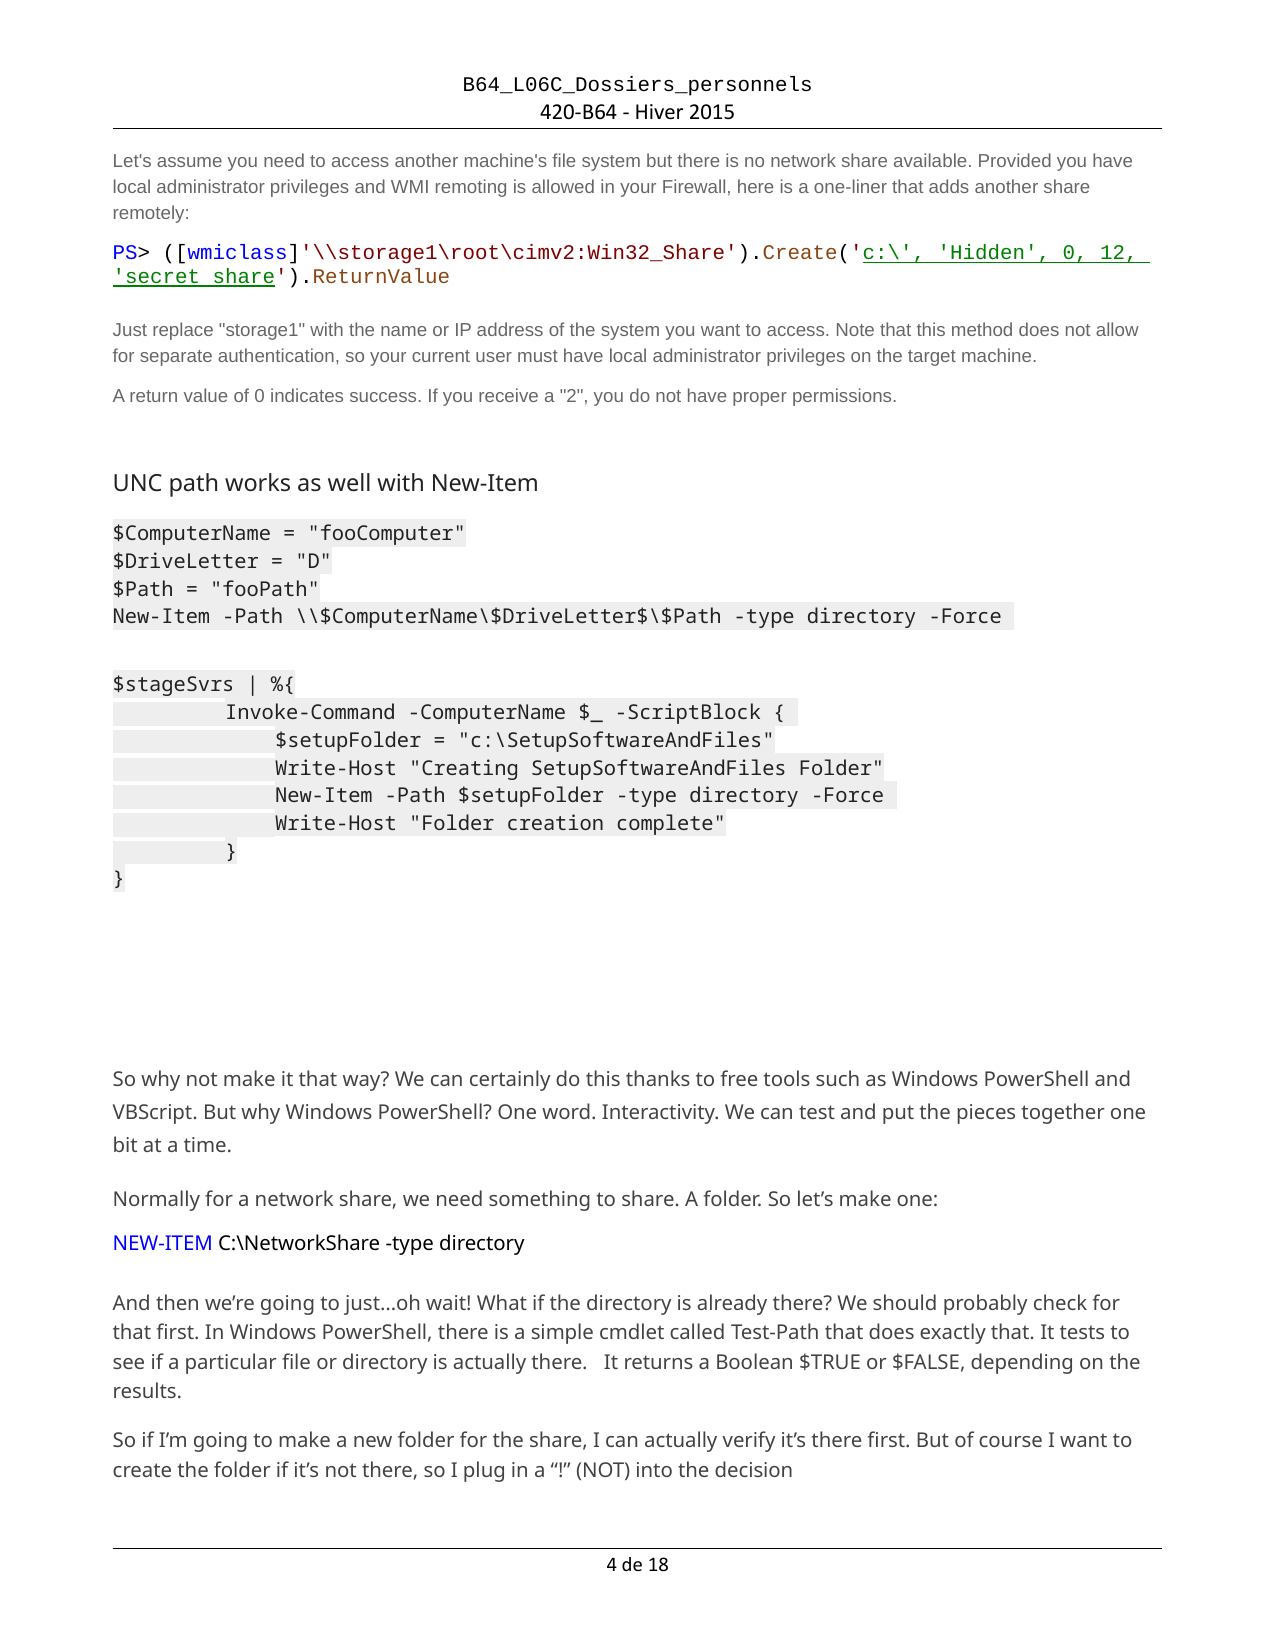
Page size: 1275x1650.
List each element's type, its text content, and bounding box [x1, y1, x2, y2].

text New-Item -Path \\$ComputerName\$DriveLetter$\$Path -type directory -Force [112, 602, 1162, 630]
text $stageSvrs | %{ [112, 670, 1162, 698]
text $DriveLetter = "D" [112, 547, 1162, 574]
text A return value of 0 indicates success. If you receive a "2", you do not have proper permissions. [112, 385, 1162, 407]
text } [112, 836, 1162, 864]
text Invoke-Command -ComputerName $_ -ScriptBlock { [112, 698, 1162, 726]
text Write-Host "Folder creation complete" [112, 809, 1162, 836]
text And then we’re going to just…oh wait! What if the directory is already there? We should probably check for that first. In Windows PowerShell, there is a simple cmdlet called Test-Path that does exactly that. It tests to see if a particular file or directory is actually there. It returns a Boolean $TRUE or $FALSE, depending on the results. [112, 1286, 1162, 1405]
text Let's assume you need to access another machine's file system but there is no network share available. Provided you have local administrator privileges and WMI remoting is allowed in your Firewall, here is a one-liner that adds another share remotely: [112, 150, 1162, 223]
text $ComputerName = "fooComputer" [112, 519, 1162, 547]
text Normally for a network share, we need something to share. A folder. So let’s make one: [112, 1183, 1162, 1212]
text $Path = "fooPath" [112, 574, 1162, 602]
text PS> ([wmiclass]'\\storage1\root\cimv2:Win32_Share').Create('c:\', 'Hidden', 0, 12, 'secret share').ReturnValue [112, 242, 1162, 289]
text So if I’m going to make a new folder for the share, I can actually verify it’s there first. But of course I want to create the folder if it’s not there, so I plug in a “!” (NOT) into the decision [112, 1424, 1162, 1483]
text $setupFolder = "c:\SetupSoftwareAndFiles" [112, 726, 1162, 753]
text New-Item -Path $setupFolder -type directory -Force [112, 781, 1162, 809]
text NEW-ITEM C:\NetworkShare -type directory [112, 1227, 1162, 1257]
text Write-Host "Creating SetupSoftwareAndFiles Folder" [112, 753, 1162, 781]
text Just replace "storage1" with the name or IP address of the system you want to access. Note that this method does not allow for separate authentication, so your current user must have local administrator privileges on the target machine. [112, 319, 1162, 366]
text So why not make it that way? We can certainly do this thanks to free tools such as Windows PowerShell and VBScript. But why Windows PowerShell? One word. Interactivity. We can test and put the pieces together one bit at a time. [112, 1064, 1162, 1158]
text } [112, 864, 1162, 892]
text UNC path works as well with New-Item [112, 466, 1162, 498]
